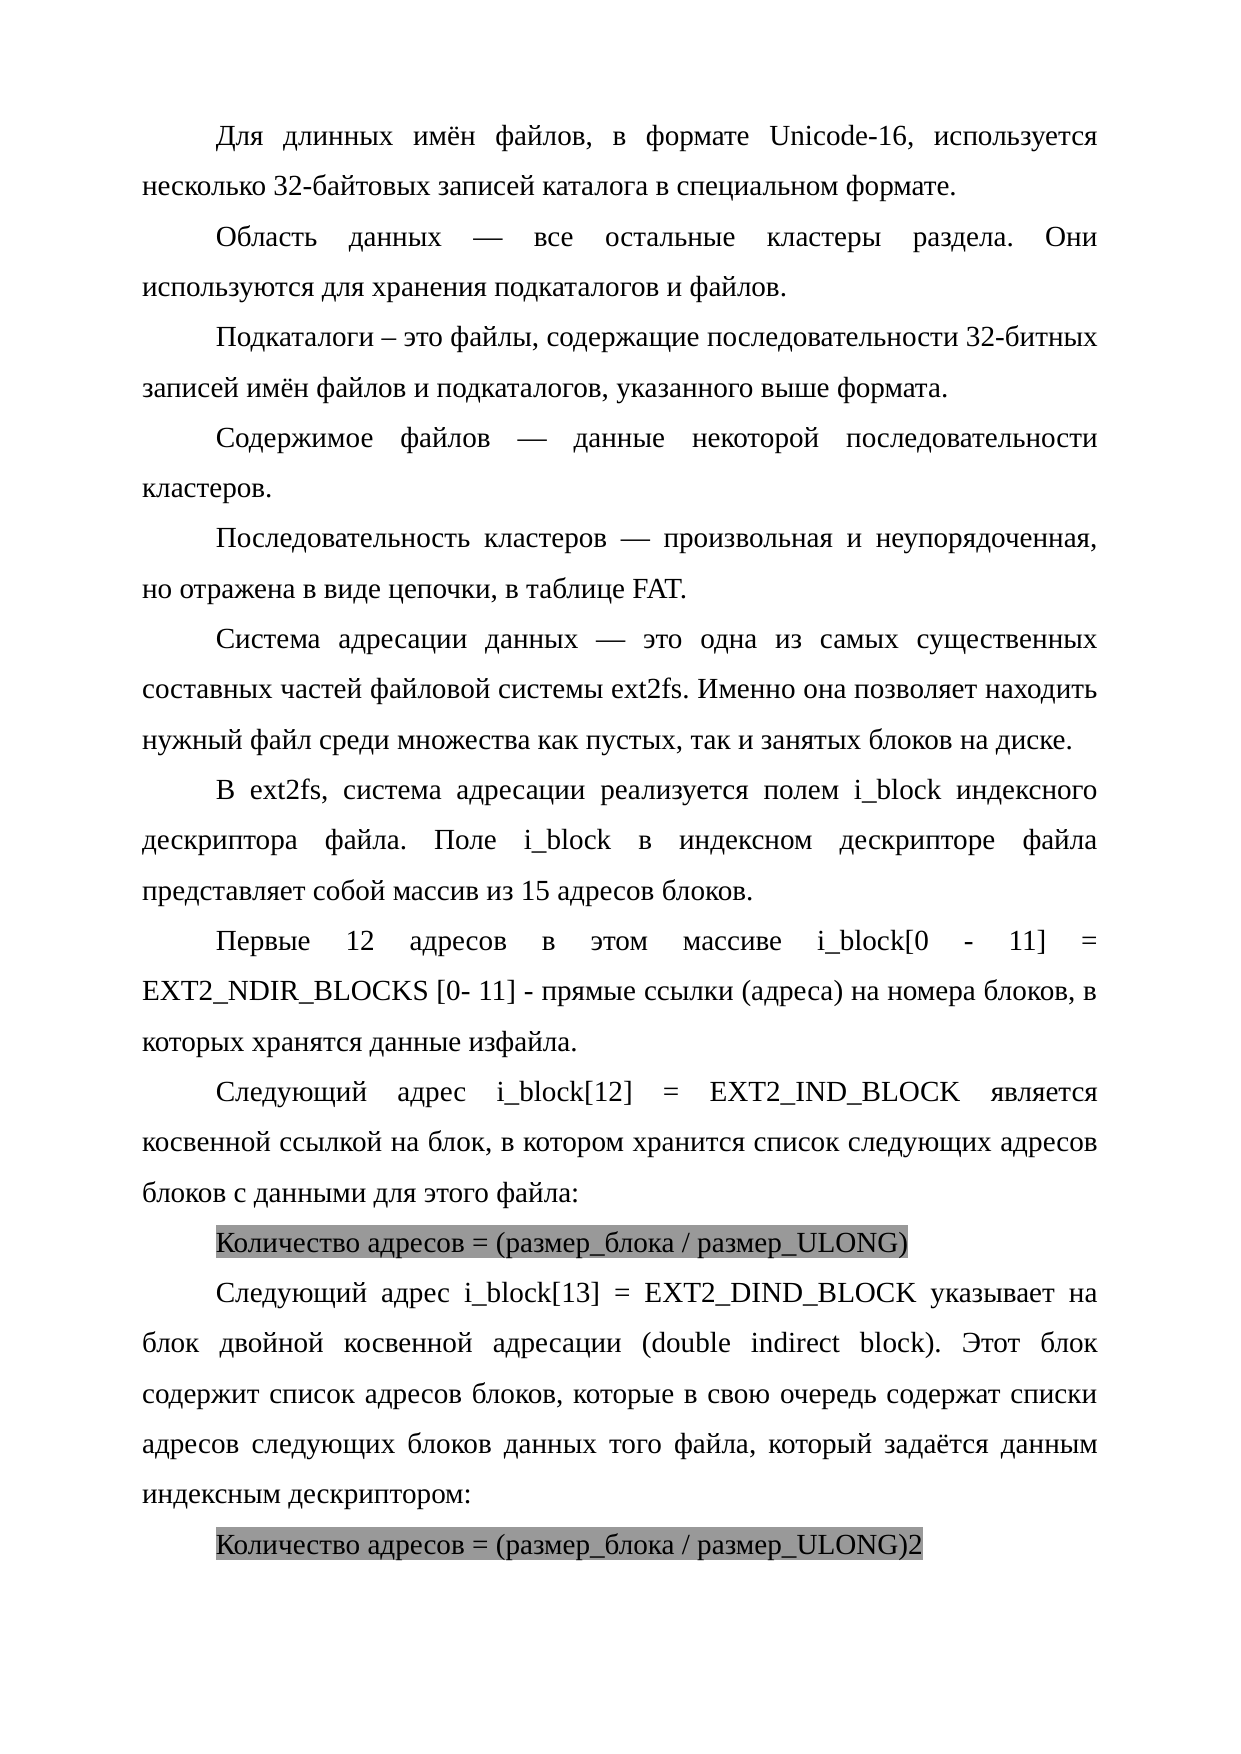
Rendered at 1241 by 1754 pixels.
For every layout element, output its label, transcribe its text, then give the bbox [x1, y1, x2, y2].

text В ext2fs, система адресации реализуется полем i_block индексного дескриптора файла. Поле i_block в индексном дескрипторе файла представляет собой массив из 15 адресов блоков. [142, 772, 1098, 906]
text Подкаталоги – это файлы, содержащие последовательности 32-битных записей имён файлов и подкаталогов, указанного выше формата. [142, 319, 1098, 403]
text Последовательность кластеров — произвольная и неупорядоченная, но отражена в виде цепочки, в таблице FAT. [142, 521, 1098, 604]
text Для длинных имён файлов, в формате Unicode-16, используется несколько 32-байтовых записей каталога в специальном формате. [142, 118, 1098, 202]
text Первые 12 адресов в этом массиве i_block[0 - 11] = EXT2_NDIR_BLOCKS [0- 11] - прямые ссылки (адреса) на номера блоков, в которых хранятся данные изфайла. [142, 923, 1098, 1057]
text Область данных — все остальные кластеры раздела. Они используются для хранения подкаталогов и файлов. [142, 219, 1098, 303]
text Количество адресов = (размер_блока / размер_ULONG)2 [142, 1527, 1098, 1560]
text Следующий адрес i_block[12] = EXT2_IND_BLOCK является косвенной ссылкой на блок, в котором хранится список следующих адресов блоков с данными для этого файла: [142, 1074, 1098, 1208]
text Количество адресов = (размер_блока / размер_ULONG) [142, 1225, 1098, 1258]
text Содержимое файлов — данные некоторой последовательности кластеров. [142, 420, 1098, 504]
text Следующий адрес i_block[13] = EXT2_DIND_BLOCK указывает на блок двойной косвенной адресации (double indirect block). Этот блок содержит список адресов блоков, которые в свою очередь содержат списки адресов следующих блоков данных того файла, который задаётся данным индексным дескриптором: [142, 1275, 1098, 1510]
text Система адресации данных — это одна из самых существенных составных частей файловой системы ext2fs. Именно она позволяет находить нужный файл среди множества как пустых, так и занятых блоков на диске. [142, 621, 1098, 755]
